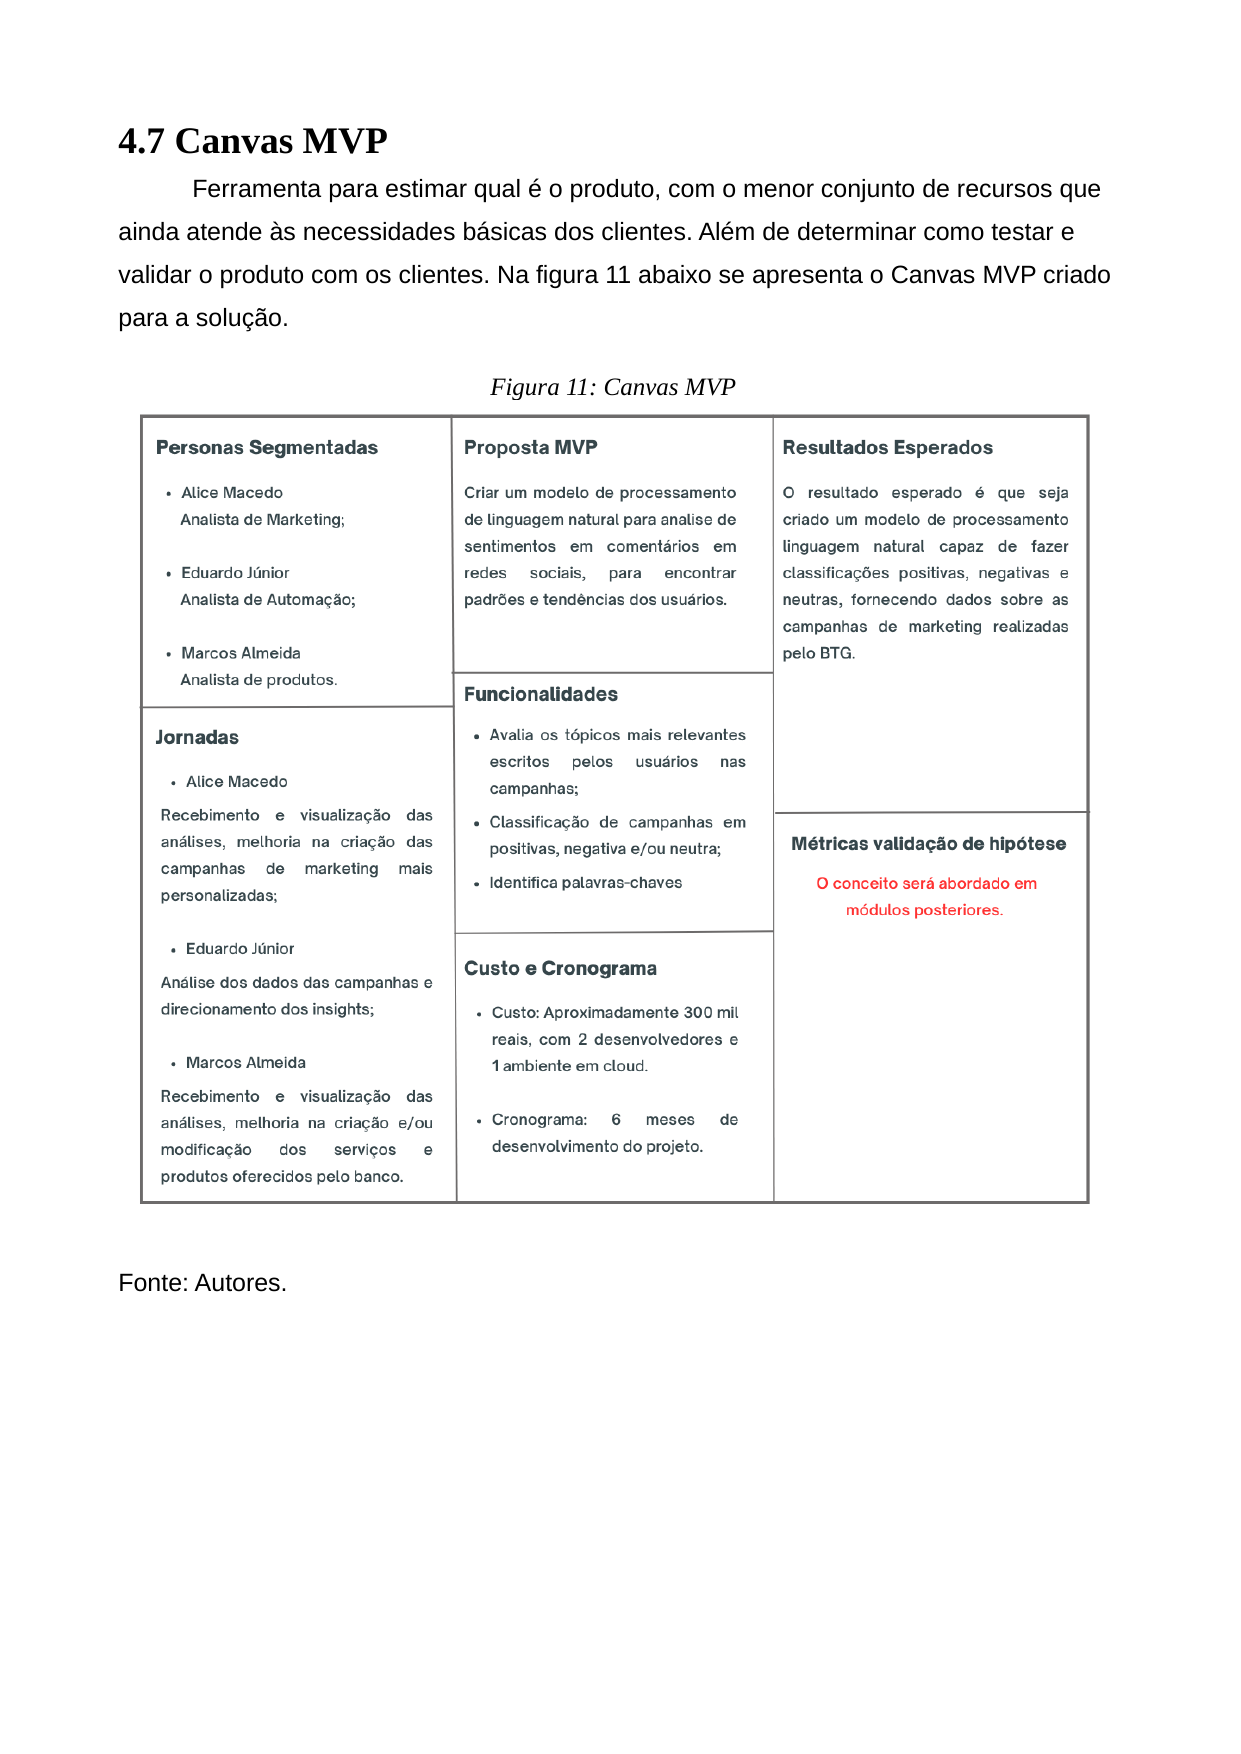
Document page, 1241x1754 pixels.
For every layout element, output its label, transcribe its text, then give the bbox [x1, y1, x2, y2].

text Ferramenta para estimar qual é o produto, com o menor conjunto de recursos que ainda atende às necessidades básicas dos clientes. Além de determinar como testar e validar o produto com os clientes. Na figura 11 abaixo se apresenta o Canvas MVP criado para a solução. [118, 174, 1122, 332]
text Fonte: Autores. [118, 1268, 1122, 1297]
subtitle 4.7 Canvas MVP [118, 118, 1122, 161]
text Figura 11: Canvas MVP [109, 372, 1119, 401]
picture [112, 400, 1117, 1225]
